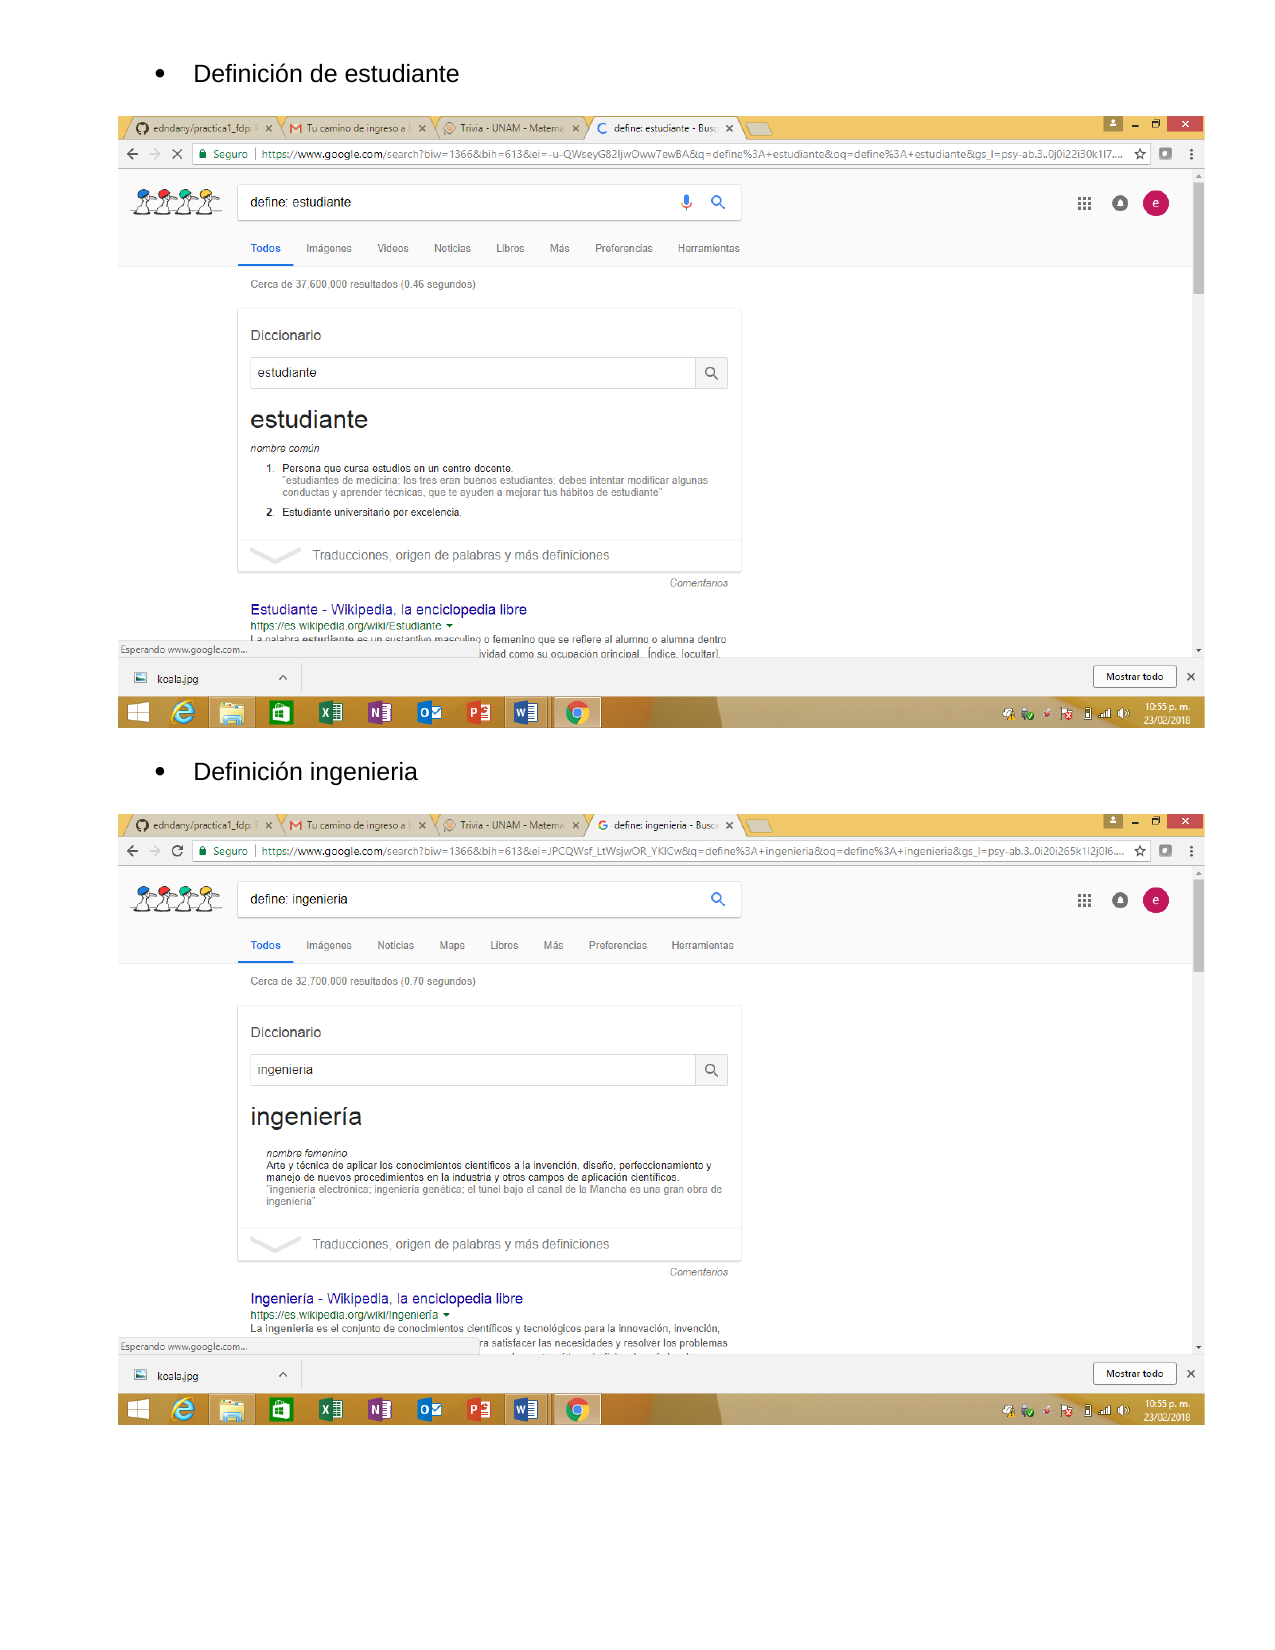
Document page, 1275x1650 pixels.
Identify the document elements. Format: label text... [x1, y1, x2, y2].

list Definición ingenieria [156, 756, 1205, 785]
list Definición de estudiante [156, 59, 1205, 88]
